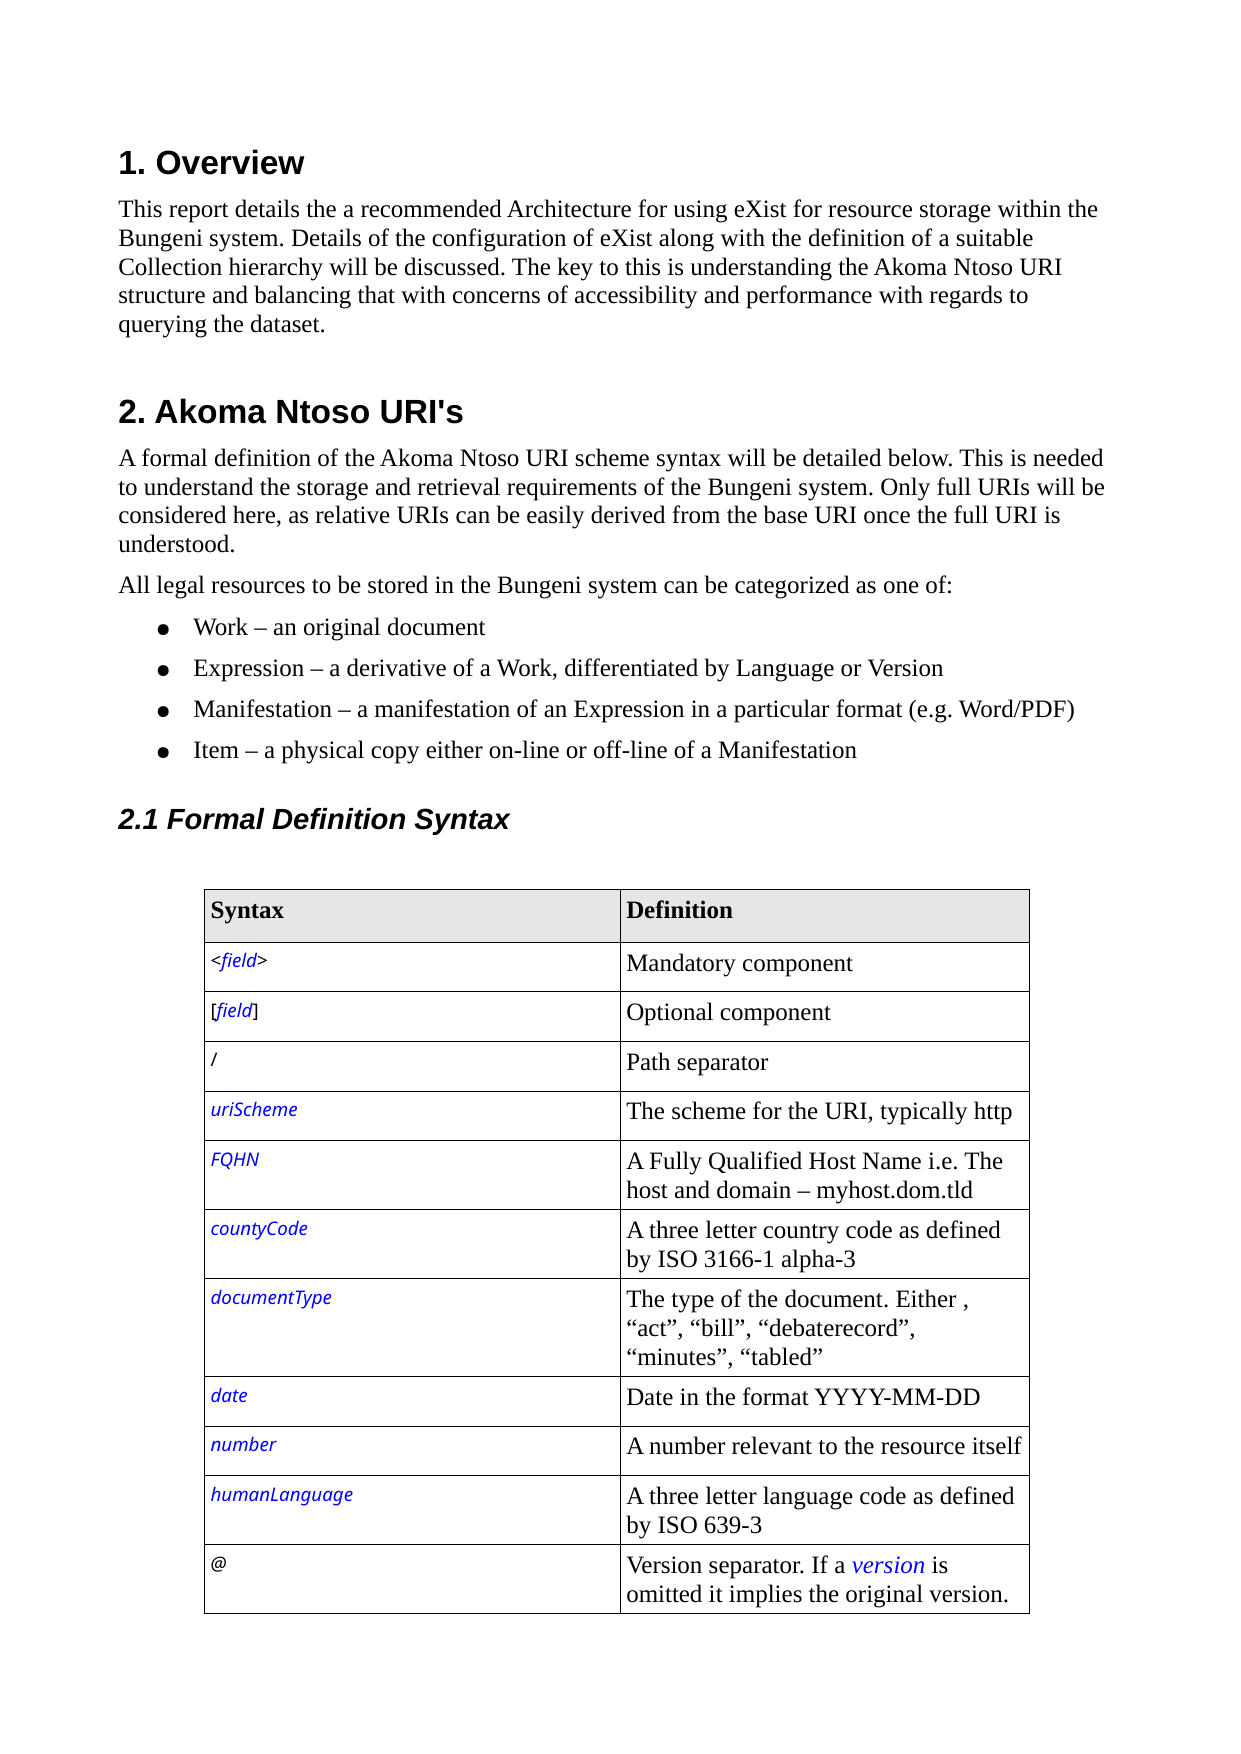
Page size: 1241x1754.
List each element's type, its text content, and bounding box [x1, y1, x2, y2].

table_cell [field] [205, 992, 620, 1041]
table_cell countyCode [205, 1210, 620, 1278]
table_cell number [205, 1427, 620, 1475]
table_cell A number relevant to the resource itself [621, 1427, 1029, 1475]
text All legal resources to be stored in the Bungeni system can be categorized as one of: [118, 570, 1122, 599]
table_cell Mandatory component [621, 943, 1029, 991]
table_cell / [205, 1042, 620, 1091]
table_cell Optional component [621, 992, 1029, 1041]
list Item – a physical copy either on-line or off-line of a Manifestation [156, 735, 1122, 764]
table_cell A three letter language code as defined by ISO 639-3 [621, 1476, 1029, 1544]
table_cell A Fully Qualified Host Name i.e. The host and domain – myhost.dom.tld [621, 1141, 1029, 1209]
table_cell humanLanguage [205, 1476, 620, 1544]
table_cell FQHN [205, 1141, 620, 1209]
table_cell date [205, 1377, 620, 1426]
subtitle 2. Akoma Ntoso URI's [118, 392, 1122, 430]
list Expression – a derivative of a Work, differentiated by Language or Version [156, 653, 1122, 682]
subtitle 2.1 Formal Definition Syntax [118, 802, 1122, 835]
table_cell Path separator [621, 1042, 1029, 1091]
table_cell The scheme for the URI, typically http [621, 1092, 1029, 1140]
table_cell <field> [205, 943, 620, 991]
table_header Syntax [205, 890, 620, 942]
table_cell @ [205, 1545, 620, 1613]
table_cell A three letter country code as defined by ISO 3166-1 alpha-3 [621, 1210, 1029, 1278]
table_header Definition [621, 890, 1029, 942]
text This report details the a recommended Architecture for using eXist for resource storage within the Bungeni system. Details of the configuration of eXist along with the definition of a suitable Collection hierarchy will be discussed. The key to this is understanding the Akoma Ntoso URI structure and balancing that with concerns of accessibility and performance with regards to querying the dataset. [118, 194, 1122, 338]
table_cell Version separator. If a version is omitted it implies the original version. [621, 1545, 1029, 1613]
text A formal definition of the Akoma Ntoso URI scheme syntax will be detailed below. This is needed to understand the storage and retrieval requirements of the Bungeni system. Only full URIs will be considered here, as relative URIs can be easily derived from the base URI once the full URI is understood. [118, 443, 1122, 558]
table_cell uriScheme [205, 1092, 620, 1140]
table_cell documentType [205, 1279, 620, 1376]
table_cell The type of the document. Either , “act”, “bill”, “debaterecord”, “minutes”, “tabled” [621, 1279, 1029, 1376]
list Work – an original document [156, 612, 1122, 640]
list Manifestation – a manifestation of an Expression in a particular format (e.g. Word/PDF) [156, 694, 1122, 723]
table_cell Date in the format YYYY-MM-DD [621, 1377, 1029, 1426]
subtitle 1. Overview [118, 143, 1122, 182]
